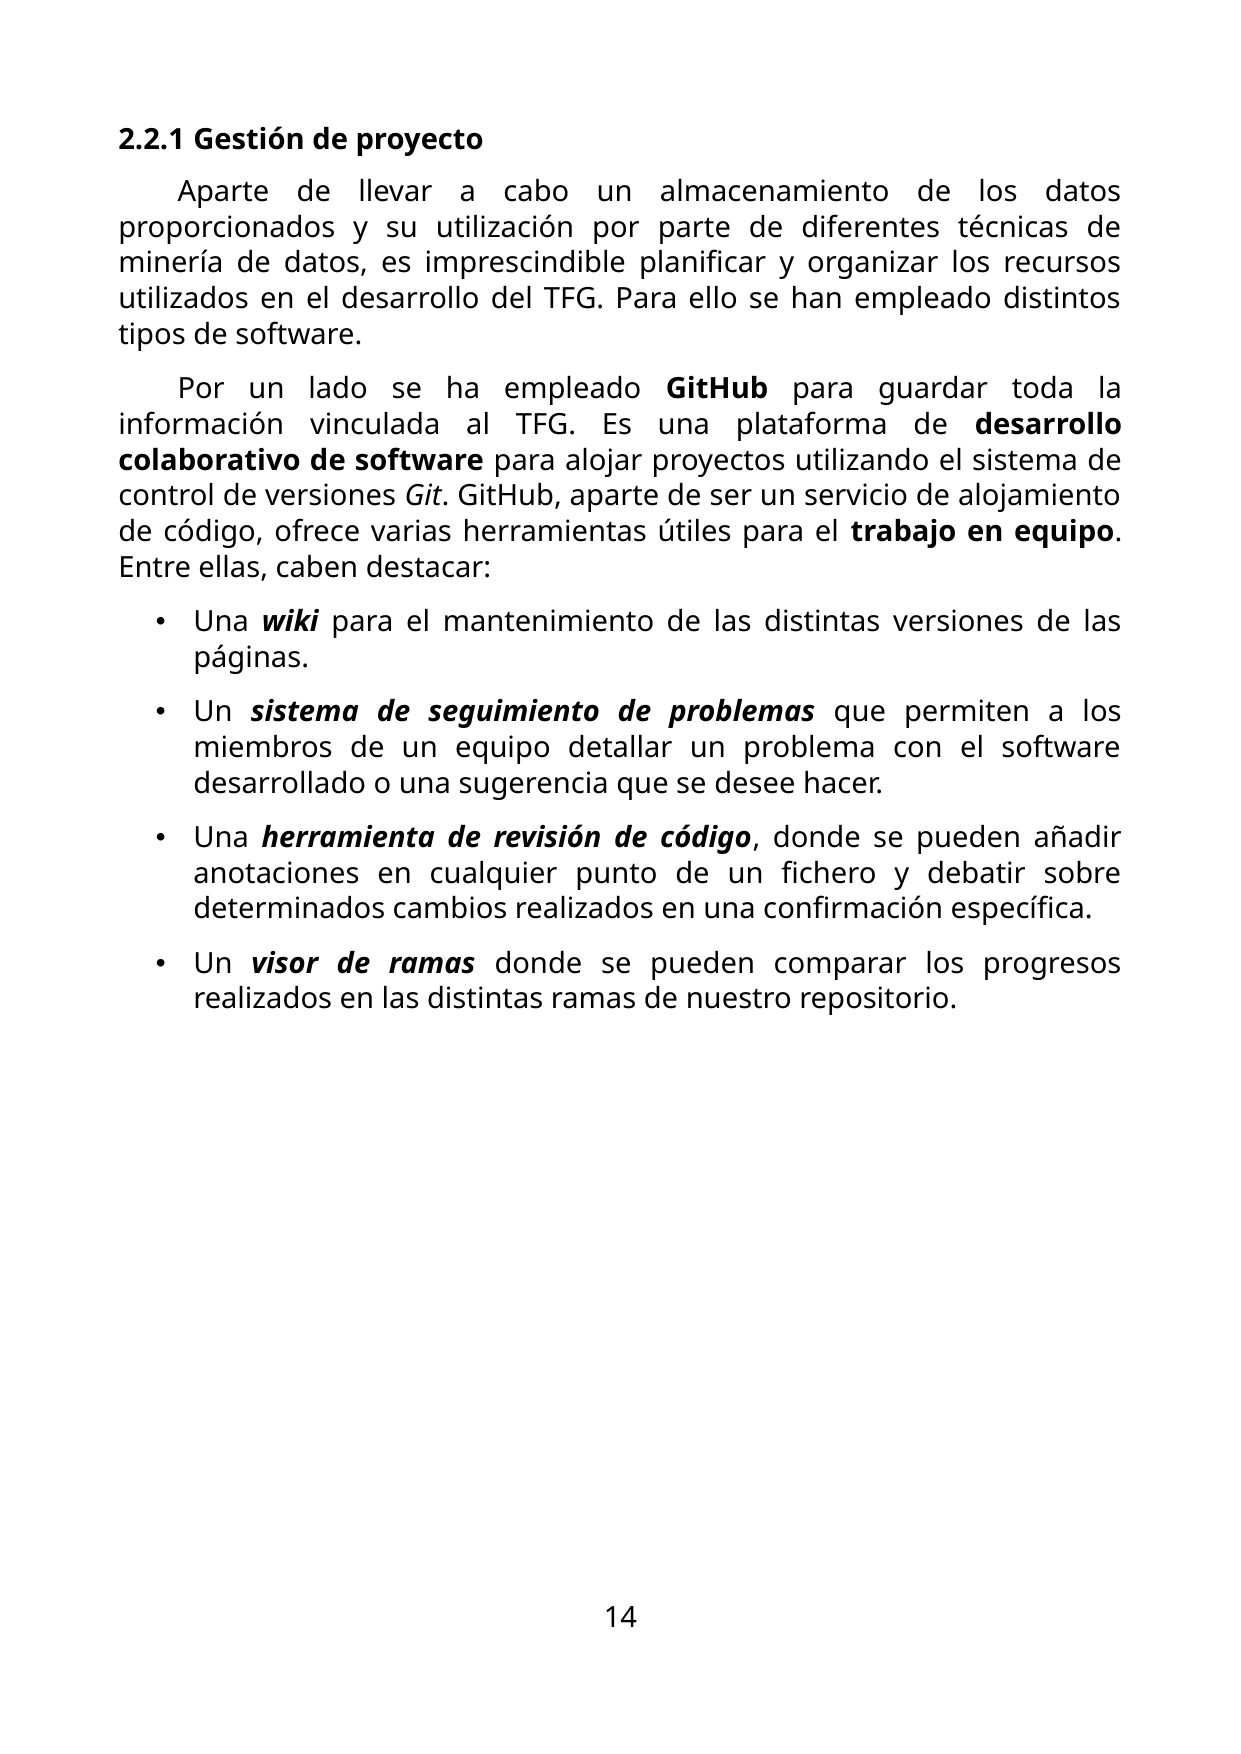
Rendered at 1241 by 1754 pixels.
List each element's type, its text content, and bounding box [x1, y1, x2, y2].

list Una wiki para el mantenimiento de las distintas versiones de las páginas. [156, 600, 1122, 676]
list Un visor de ramas donde se pueden comparar los progresos realizados en las distintas ramas de nuestro repositorio. [156, 942, 1122, 1017]
text Aparte de llevar a cabo un almacenamiento de los datos proporcionados y su utilización por parte de diferentes técnicas de minería de datos, es imprescindible planificar y organizar los recursos utilizados en el desarrollo del TFG. Para ello se han empleado distintos tipos de software. [118, 170, 1122, 353]
list Un sistema de seguimiento de problemas que permiten a los miembros de un equipo detallar un problema con el software desarrollado o una sugerencia que se desee hacer. [156, 690, 1122, 802]
text Por un lado se ha empleado GitHub para guardar toda la información vinculada al TFG. Es una plataforma de desarrollo colaborativo de software para alojar proyectos utilizando el sistema de control de versiones Git. GitHub, aparte de ser un servicio de alojamiento de código, ofrece varias herramientas útiles para el trabajo en equipo. Entre ellas, caben destacar: [118, 367, 1122, 586]
subtitle Gestión de proyecto [118, 118, 1122, 158]
list Una herramienta de revisión de código, donde se pueden añadir anotaciones en cualquier punto de un fichero y debatir sobre determinados cambios realizados en una confirmación específica. [156, 816, 1122, 927]
